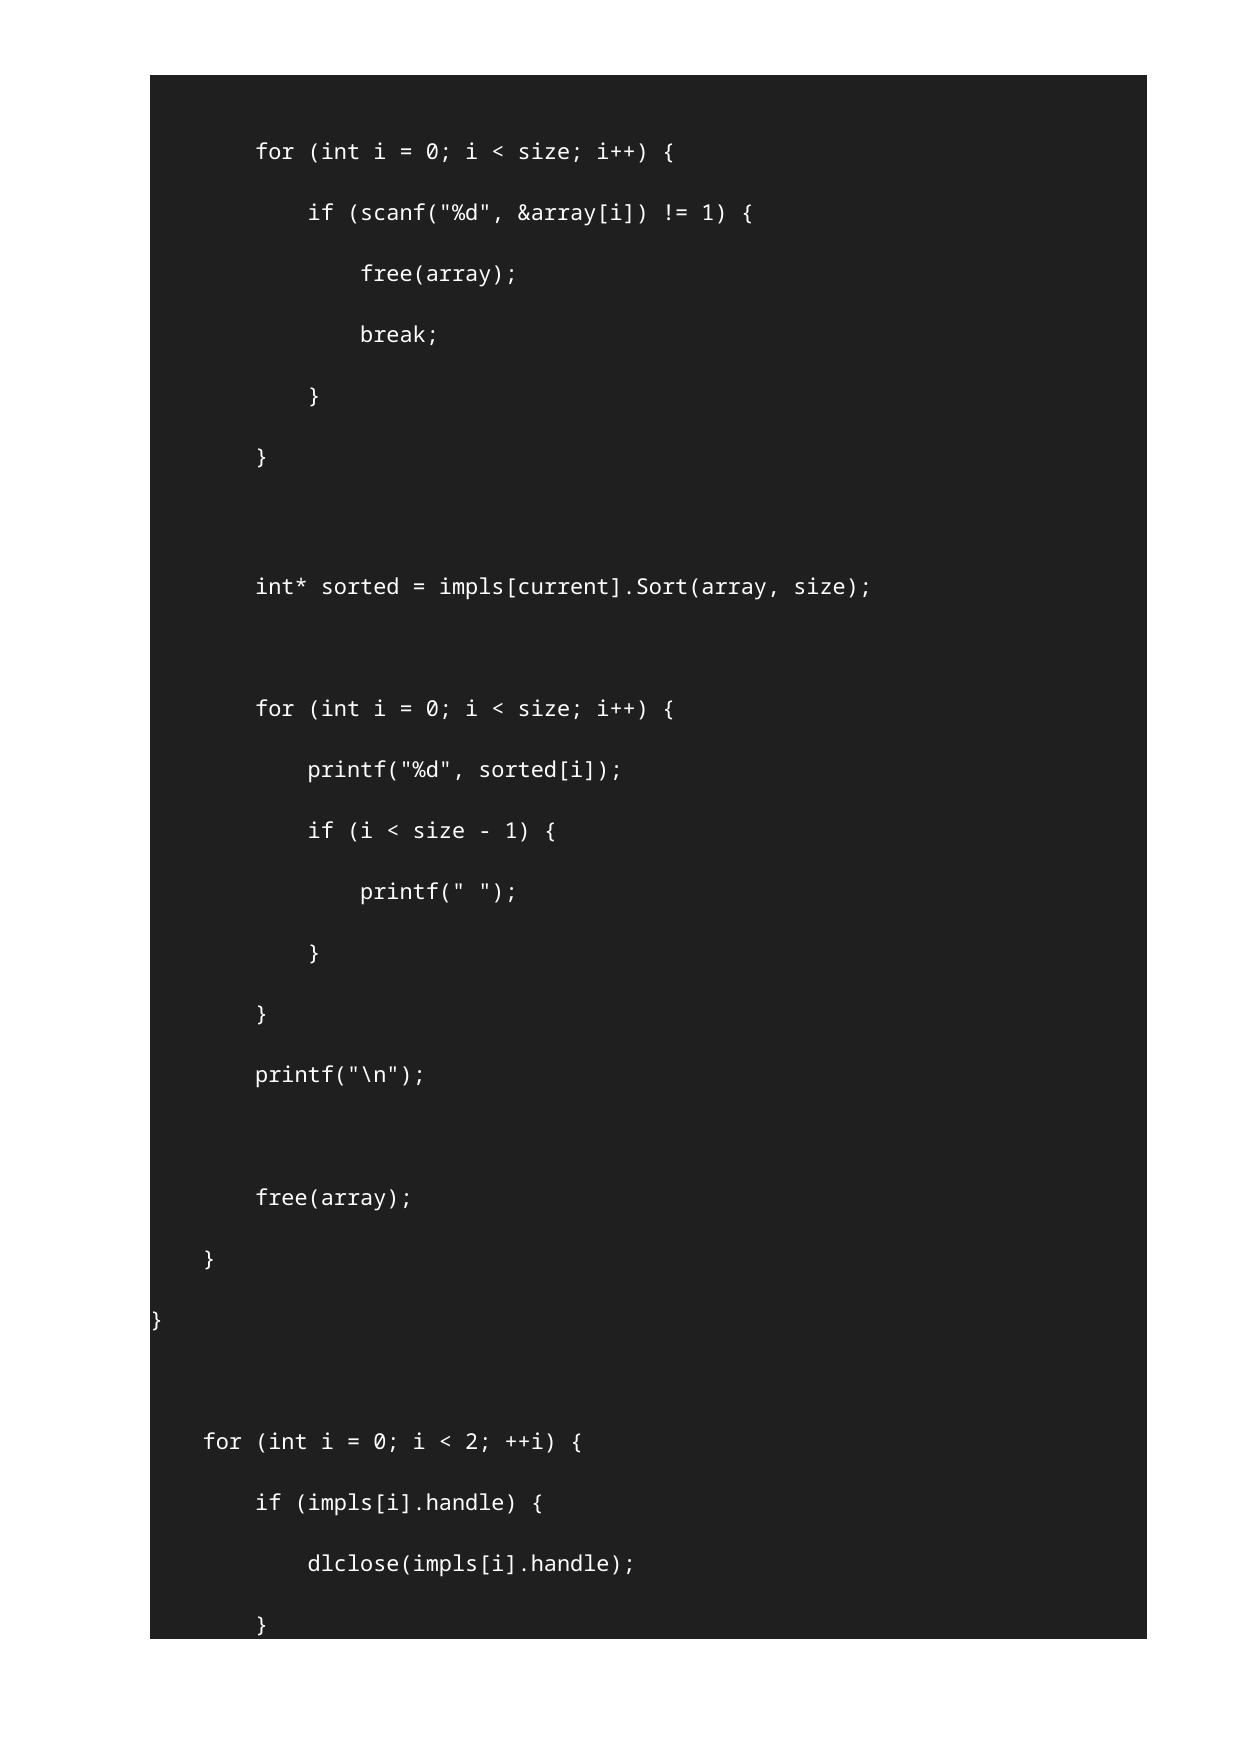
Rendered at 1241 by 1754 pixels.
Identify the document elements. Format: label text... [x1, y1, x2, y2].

text } [150, 937, 1147, 967]
text } [150, 1243, 1147, 1272]
text for (int i = 0; i < size; i++) { [150, 693, 1147, 723]
text break; [150, 319, 1147, 349]
text if (impls[i].handle) { [150, 1487, 1147, 1517]
text } [150, 1609, 1147, 1639]
text if (scanf("%d", &array[i]) != 1) { [150, 197, 1147, 227]
text } [150, 380, 1147, 410]
text dlclose(impls[i].handle); [150, 1548, 1147, 1578]
text free(array); [150, 1182, 1147, 1211]
text free(array); [150, 258, 1147, 288]
text printf(" "); [150, 876, 1147, 906]
text for (int i = 0; i < size; i++) { [150, 136, 1147, 166]
text } [150, 998, 1147, 1028]
text } [150, 441, 1147, 471]
text if (i < size - 1) { [150, 815, 1147, 845]
text printf("%d", sorted[i]); [150, 754, 1147, 784]
text int* sorted = impls[current].Sort(array, size); [150, 571, 1147, 601]
text } [150, 1304, 1147, 1333]
text for (int i = 0; i < 2; ++i) { [150, 1426, 1147, 1456]
text printf("\n"); [150, 1059, 1147, 1089]
